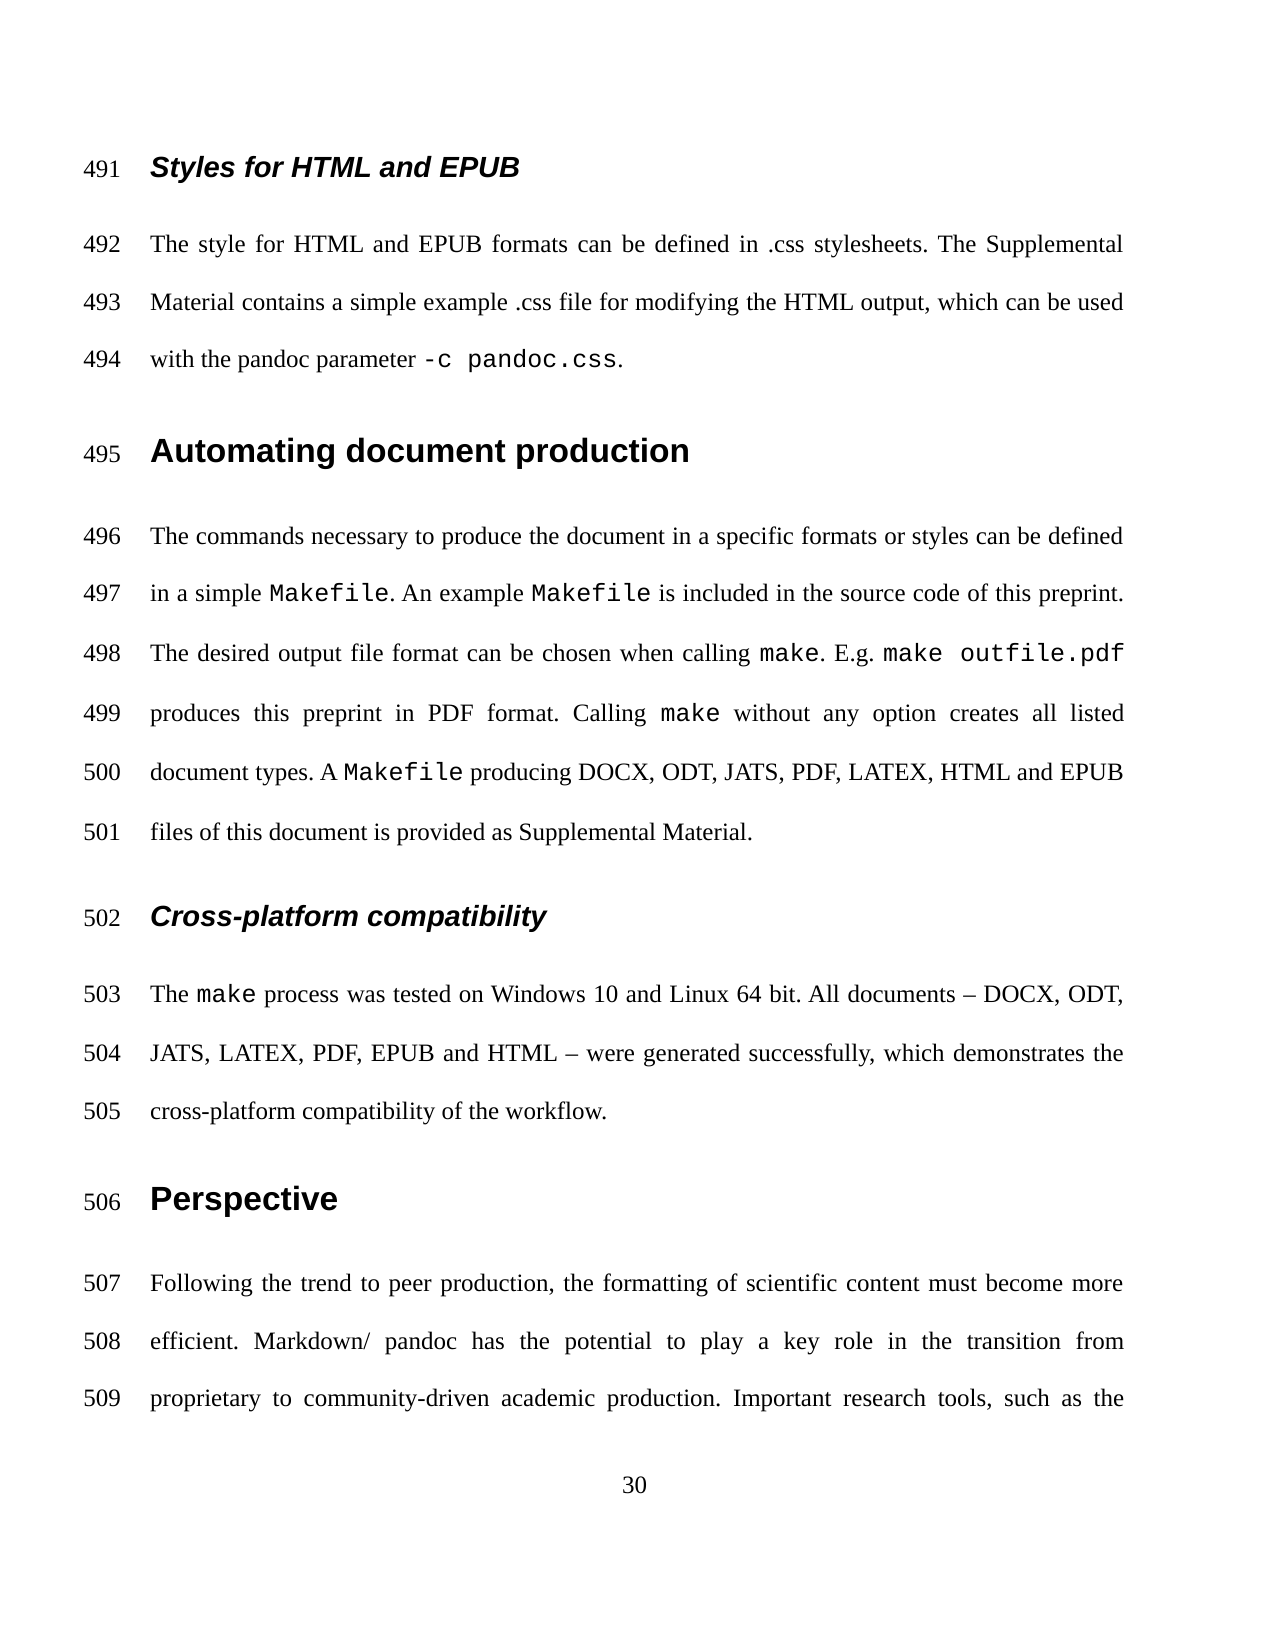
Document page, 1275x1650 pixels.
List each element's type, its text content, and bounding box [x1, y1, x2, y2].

subtitle Perspective [150, 1178, 1125, 1217]
text The commands necessary to produce the document in a specific formats or styles can be defined in a simple Makefile. An example Makefile is included in the source code of this preprint. The desired output file format can be chosen when calling make. E.g. make outfile.pdf produces this preprint in PDF format. Calling make without any option creates all listed document types. A Makefile producing DOCX, ODT, JATS, PDF, LATEX, HTML and EPUB files of this document is provided as Supplemental Material. [150, 521, 1125, 846]
text Following the trend to peer production, the formatting of scientific content must become more efficient. Markdown/ pandoc has the potential to play a key role in the transition from proprietary to community-driven academic production. Important research tools, such as the [150, 1268, 1125, 1412]
subtitle Automating document production [150, 431, 1125, 470]
subtitle Styles for HTML and EPUB [150, 150, 1125, 183]
text The make process was tested on Windows 10 and Linux 64 bit. All documents – DOCX, ODT, JATS, LATEX, PDF, EPUB and HTML – were generated successfully, which demonstrates the cross-platform compatibility of the workflow. [150, 979, 1125, 1125]
subtitle Cross-platform compatibility [150, 899, 1125, 933]
text The style for HTML and EPUB formats can be defined in .css stylesheets. The Supplemental Material contains a simple example .css file for modifying the HTML output, which can be used with the pandoc parameter -c pandoc.css. [150, 229, 1125, 375]
